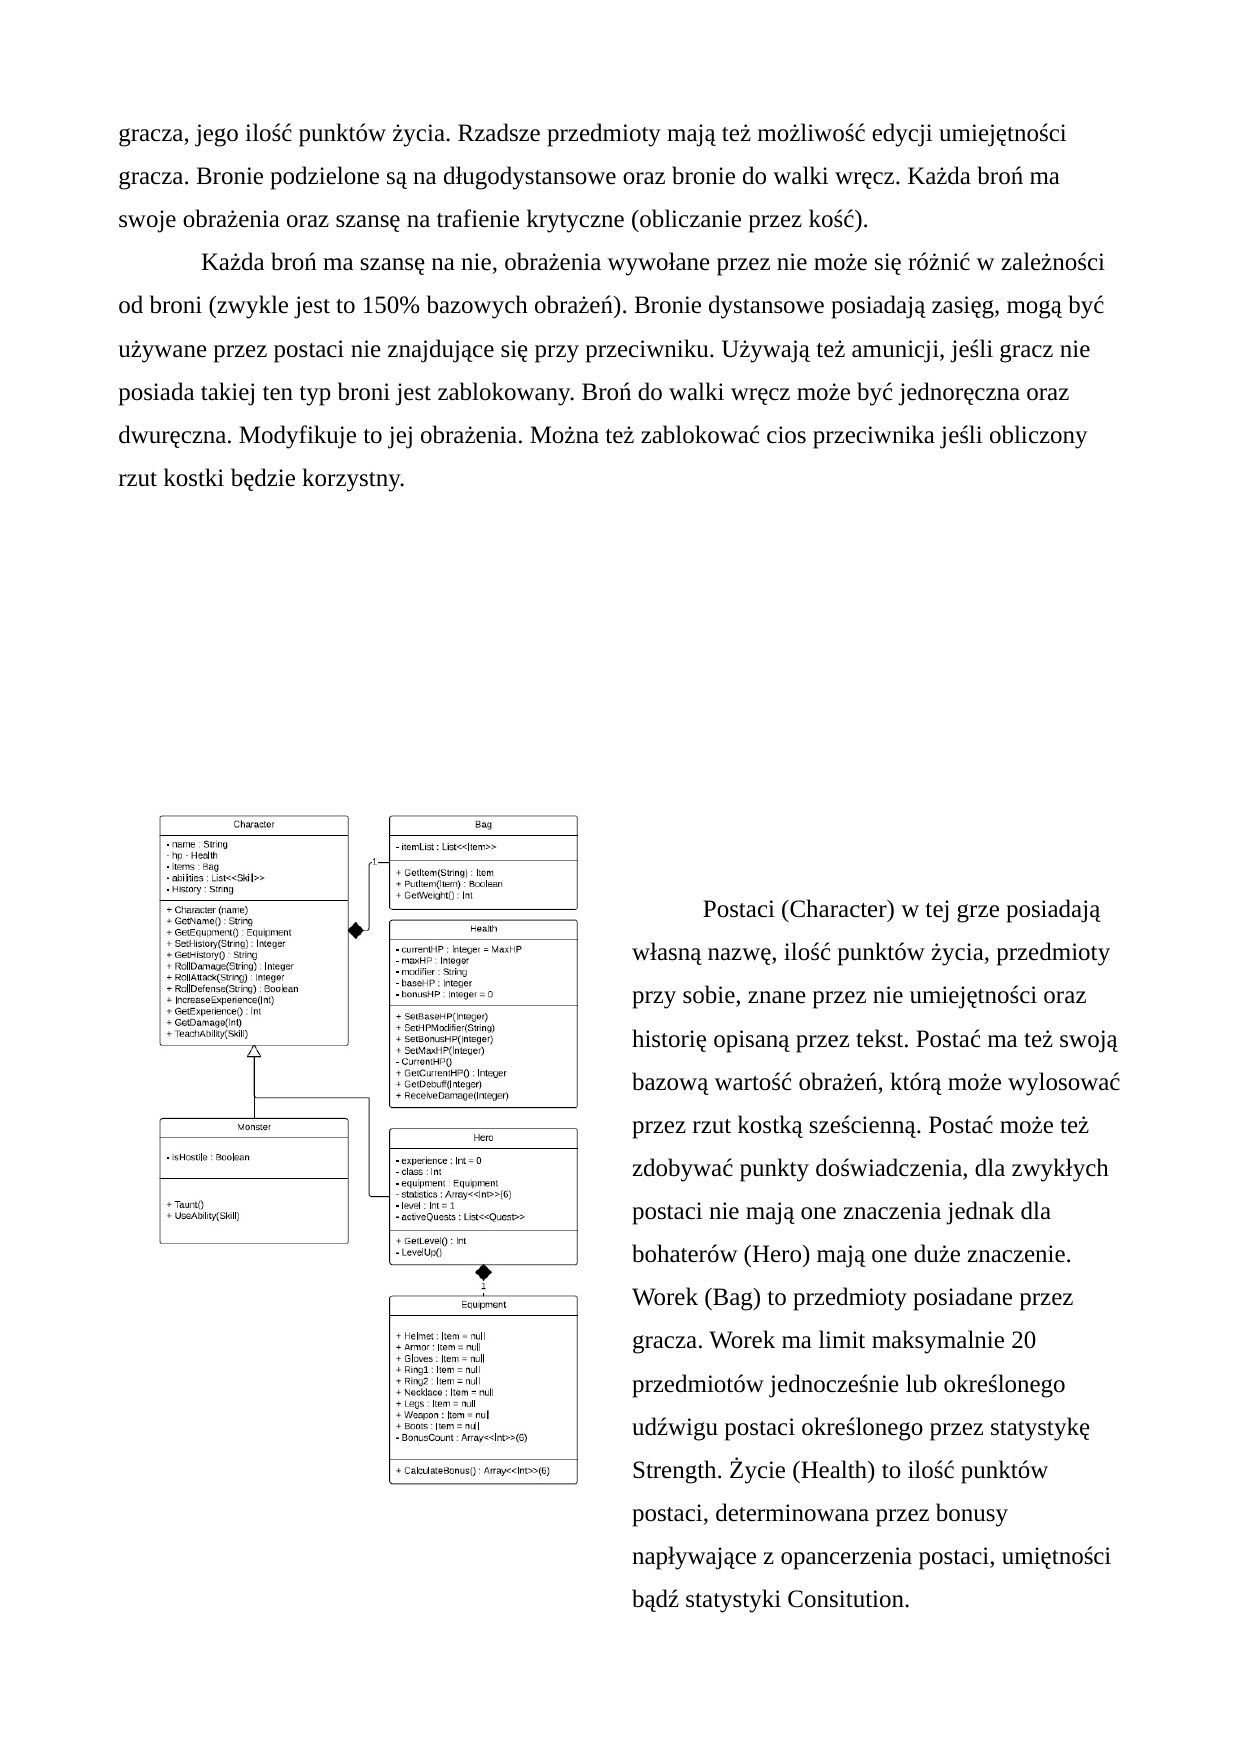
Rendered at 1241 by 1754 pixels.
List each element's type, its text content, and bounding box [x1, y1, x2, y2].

text Każda broń ma szansę na nie, obrażenia wywołane przez nie może się różnić w zależności od broni (zwykle jest to 150% bazowych obrażeń). Bronie dystansowe posiadają zasięg, mogą być używane przez postaci nie znajdujące się przy przeciwniku. Używają też amunicji, jeśli gracz nie posiada takiej ten typ broni jest zablokowany. Broń do walki wręcz może być jednoręczna oraz dwuręczna. Modyfikuje to jej obrażenia. Można też zablokować cios przeciwnika jeśli obliczony rzut kostki będzie korzystny. [118, 247, 1122, 492]
picture [151, 803, 585, 1490]
text gracza, jego ilość punktów życia. Rzadsze przedmioty mają też możliwość edycji umiejętności gracza. Bronie podzielone są na długodystansowe oraz bronie do walki wręcz. Każda broń ma swoje obrażenia oraz szansę na trafienie krytyczne (obliczanie przez kość). [118, 118, 1122, 233]
text Postaci (Character) w tej grze posiadają własną nazwę, ilość punktów życia, przedmioty przy sobie, znane przez nie umiejętności oraz historię opisaną przez tekst. Postać ma też swoją bazową wartość obrażeń, którą może wylosować przez rzut kostką sześcienną. Postać może też zdobywać punkty doświadczenia, dla zwykłych postaci nie mają one znaczenia jednak dla bohaterów (Hero) mają one duże znaczenie. Worek (Bag) to przedmioty posiadane przez gracza. Worek ma limit maksymalnie 20 przedmiotów jednocześnie lub określonego udźwigu postaci określonego przez statystykę Strength. Życie (Health) to ilość punktów postaci, determinowana przez bonusy napływające z opancerzenia postaci, umiętności bądź statystyki Consitution. [632, 894, 1122, 1613]
